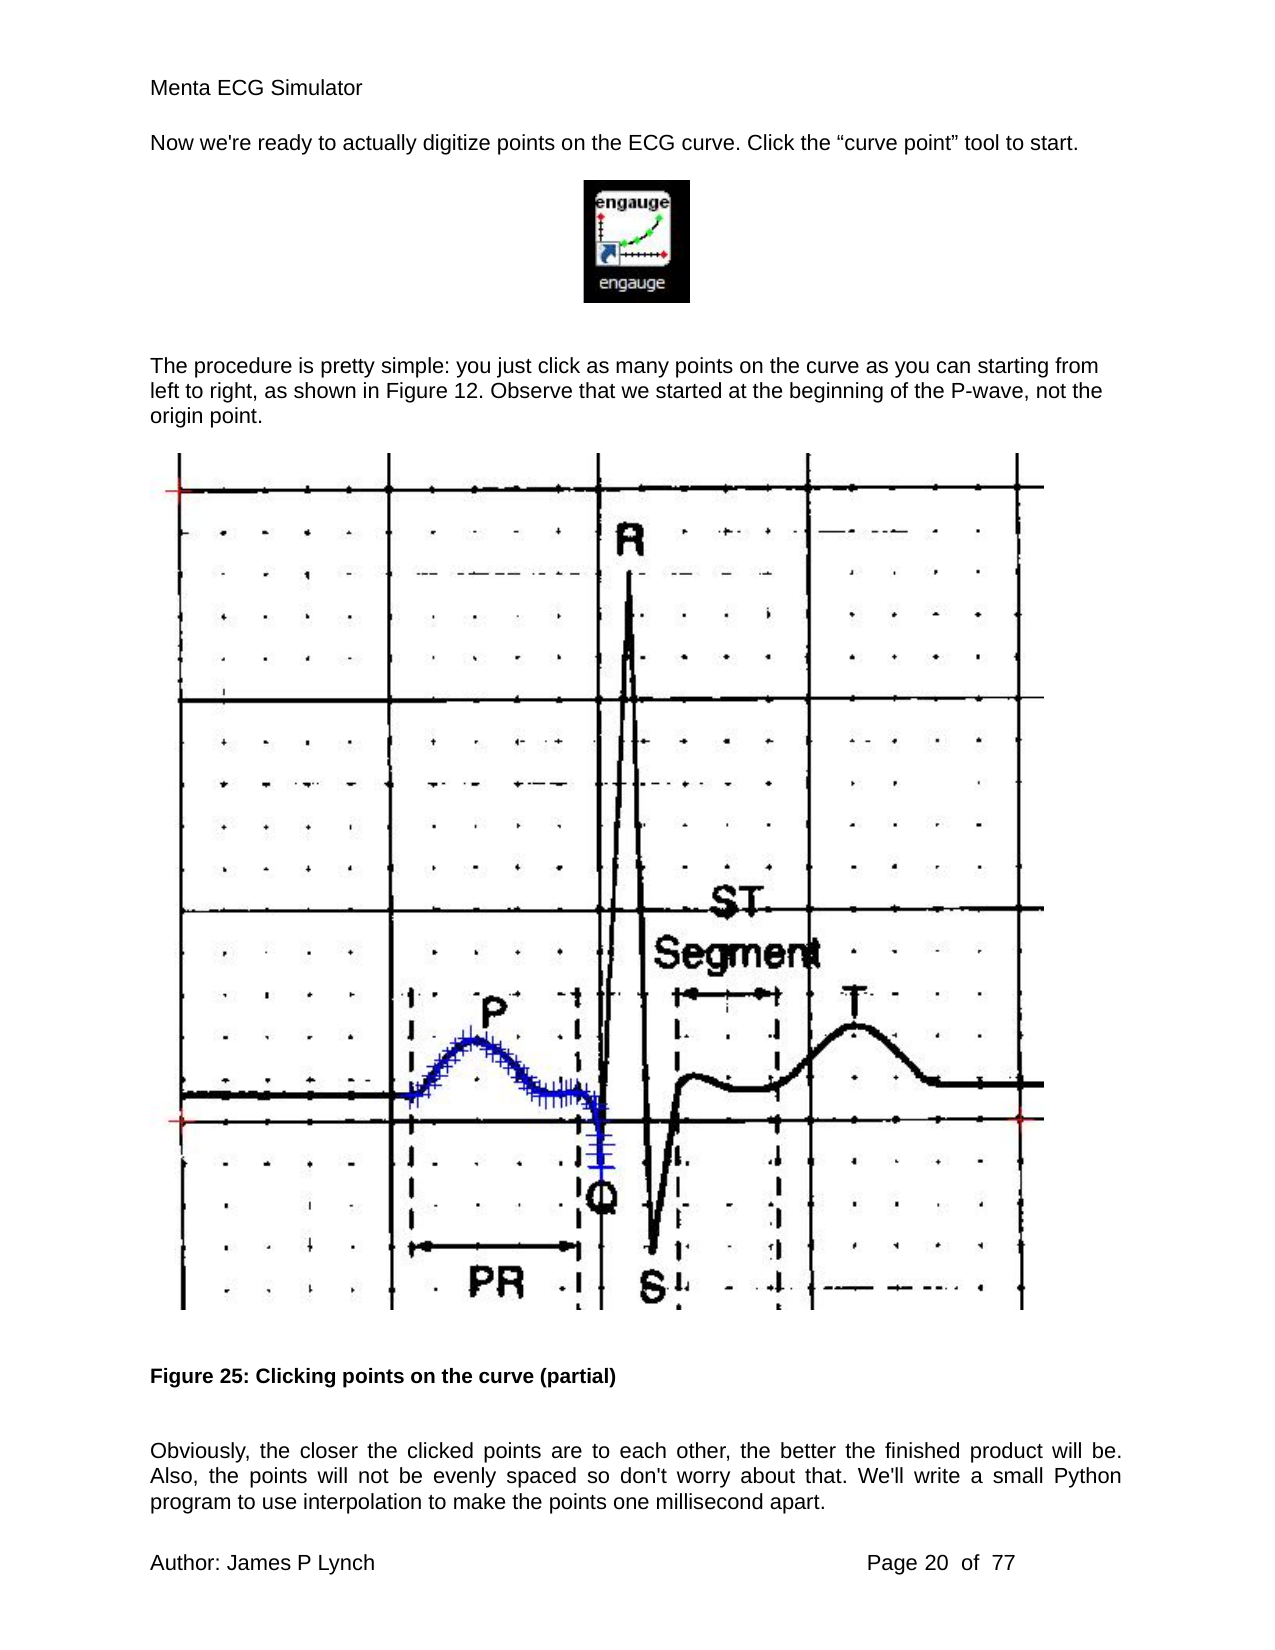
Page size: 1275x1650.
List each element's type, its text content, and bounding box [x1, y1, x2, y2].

text Figure : Clicking points on the curve (partial) [150, 1364, 1124, 1388]
text Obviously, the closer the clicked points are to each other, the better the finished product will be. Also, the points will not be evenly spaced so don't worry about that. We'll write a small Python program to use interpolation to make the points one millisecond apart. [150, 1438, 1124, 1514]
text The procedure is pretty simple: you just click as many points on the curve as you can starting from left to right, as shown in Figure 12. Observe that we started at the beginning of the P-wave, not the origin point. [150, 353, 1124, 428]
picture [583, 180, 690, 303]
text Now we're ready to actually digitize points on the ECG curve. Click the “curve point” tool to start. [150, 130, 1124, 155]
picture [150, 453, 1044, 1310]
